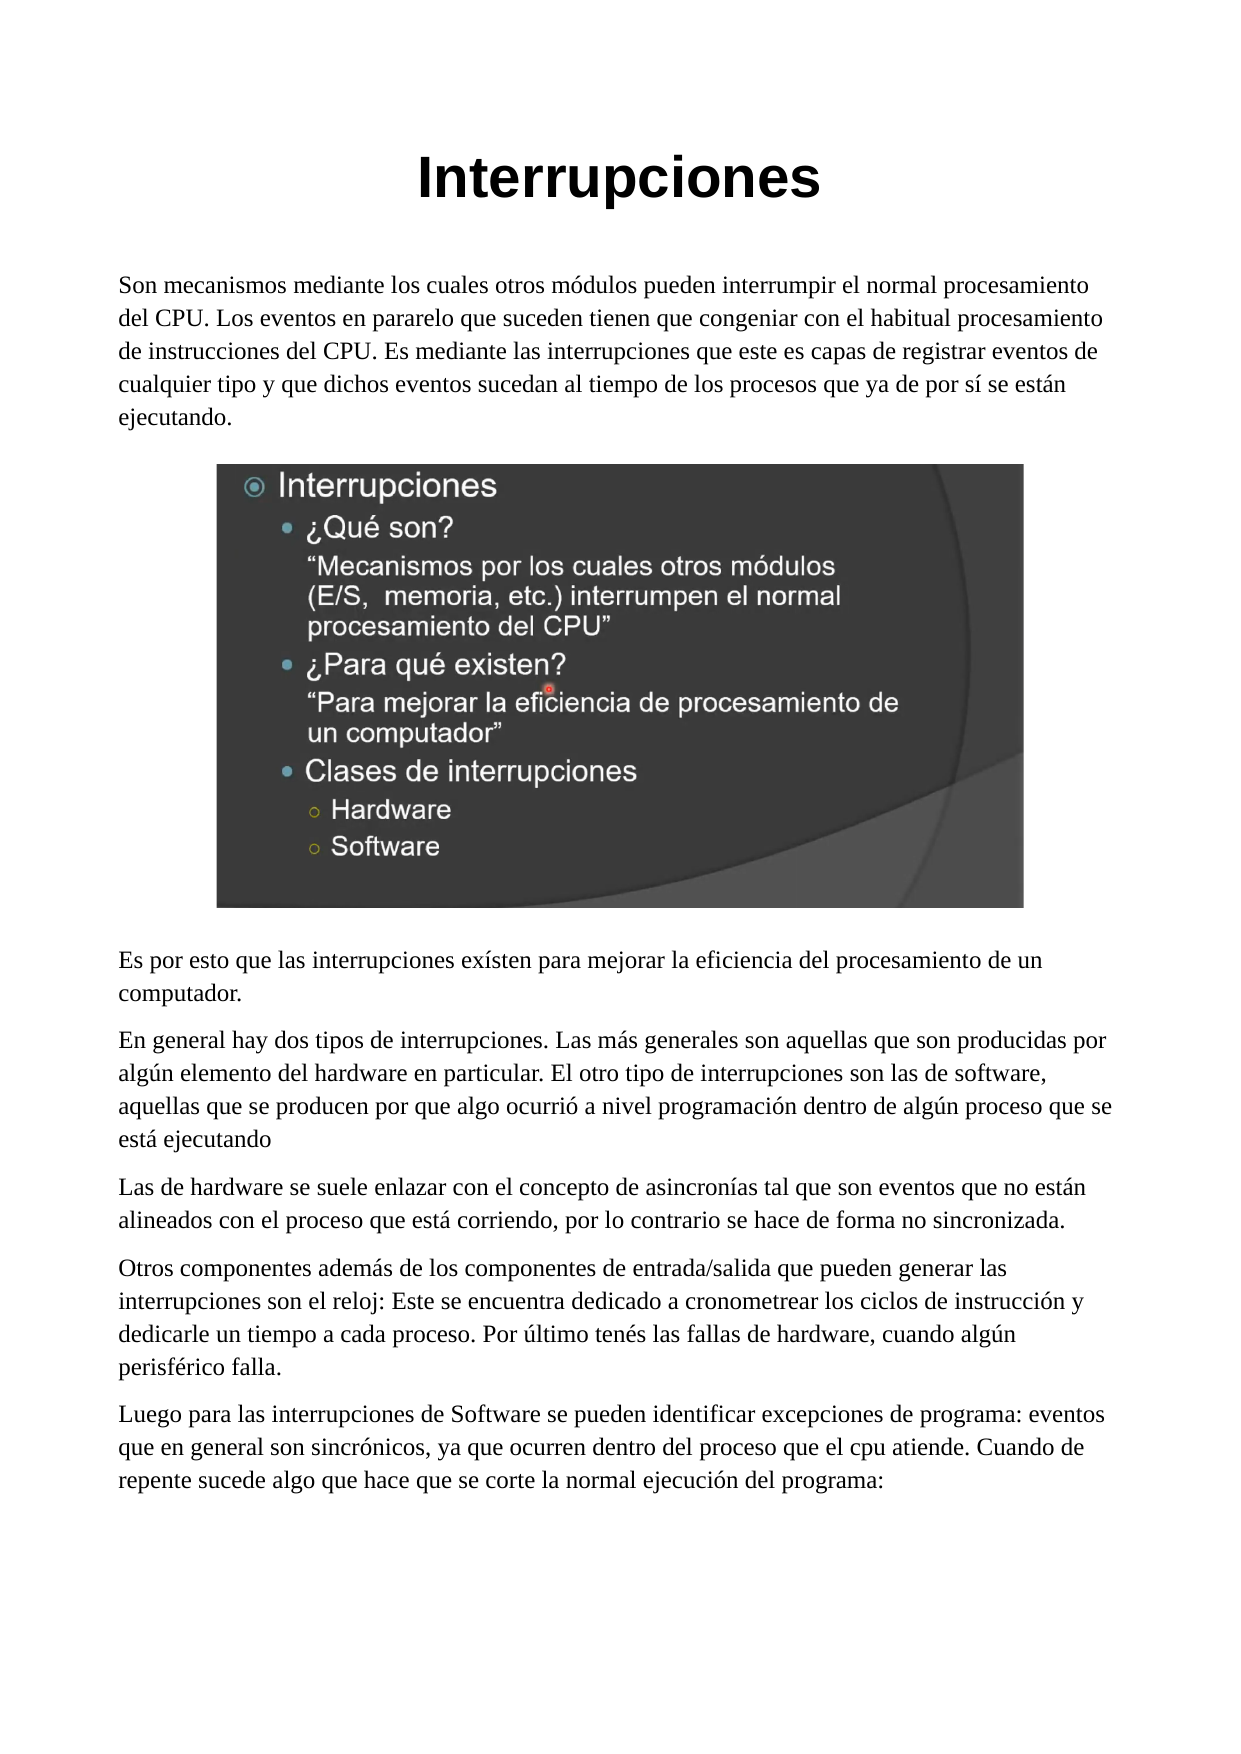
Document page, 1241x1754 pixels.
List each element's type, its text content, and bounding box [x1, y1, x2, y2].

text Otros componentes además de los componentes de entrada/salida que pueden generar las interrupciones son el reloj: Este se encuentra dedicado a cronometrear los ciclos de instrucción y dedicarle un tiempo a cada proceso. Por último tenés las fallas de hardware, cuando algún perisférico falla. [118, 1253, 1122, 1381]
text Son mecanismos mediante los cuales otros módulos pueden interrumpir el normal procesamiento del CPU. Los eventos en pararelo que suceden tienen que congeniar con el habitual procesamiento de instrucciones del CPU. Es mediante las interrupciones que este es capas de registrar eventos de cualquier tipo y que dichos eventos sucedan al tiempo de los procesos que ya de por sí se están ejecutando. [118, 270, 1122, 431]
text En general hay dos tipos de interrupciones. Las más generales son aquellas que son producidas por algún elemento del hardware en particular. El otro tipo de interrupciones son las de software, aquellas que se producen por que algo ocurrió a nivel programación dentro de algún proceso que se está ejecutando [118, 1025, 1122, 1153]
picture [216, 464, 1024, 908]
text Luego para las interrupciones de Software se pueden identificar excepciones de programa: eventos que en general son sincrónicos, ya que ocurren dentro del proceso que el cpu atiende. Cuando de repente sucede algo que hace que se corte la normal ejecución del programa: [118, 1399, 1122, 1494]
title Interrupciones [118, 143, 1122, 210]
text Las de hardware se suele enlazar con el concepto de asincronías tal que son eventos que no están alineados con el proceso que está corriendo, por lo contrario se hace de forma no sincronizada. [118, 1172, 1122, 1234]
text Es por esto que las interrupciones exísten para mejorar la eficiencia del procesamiento de un computador. [118, 450, 1122, 1007]
